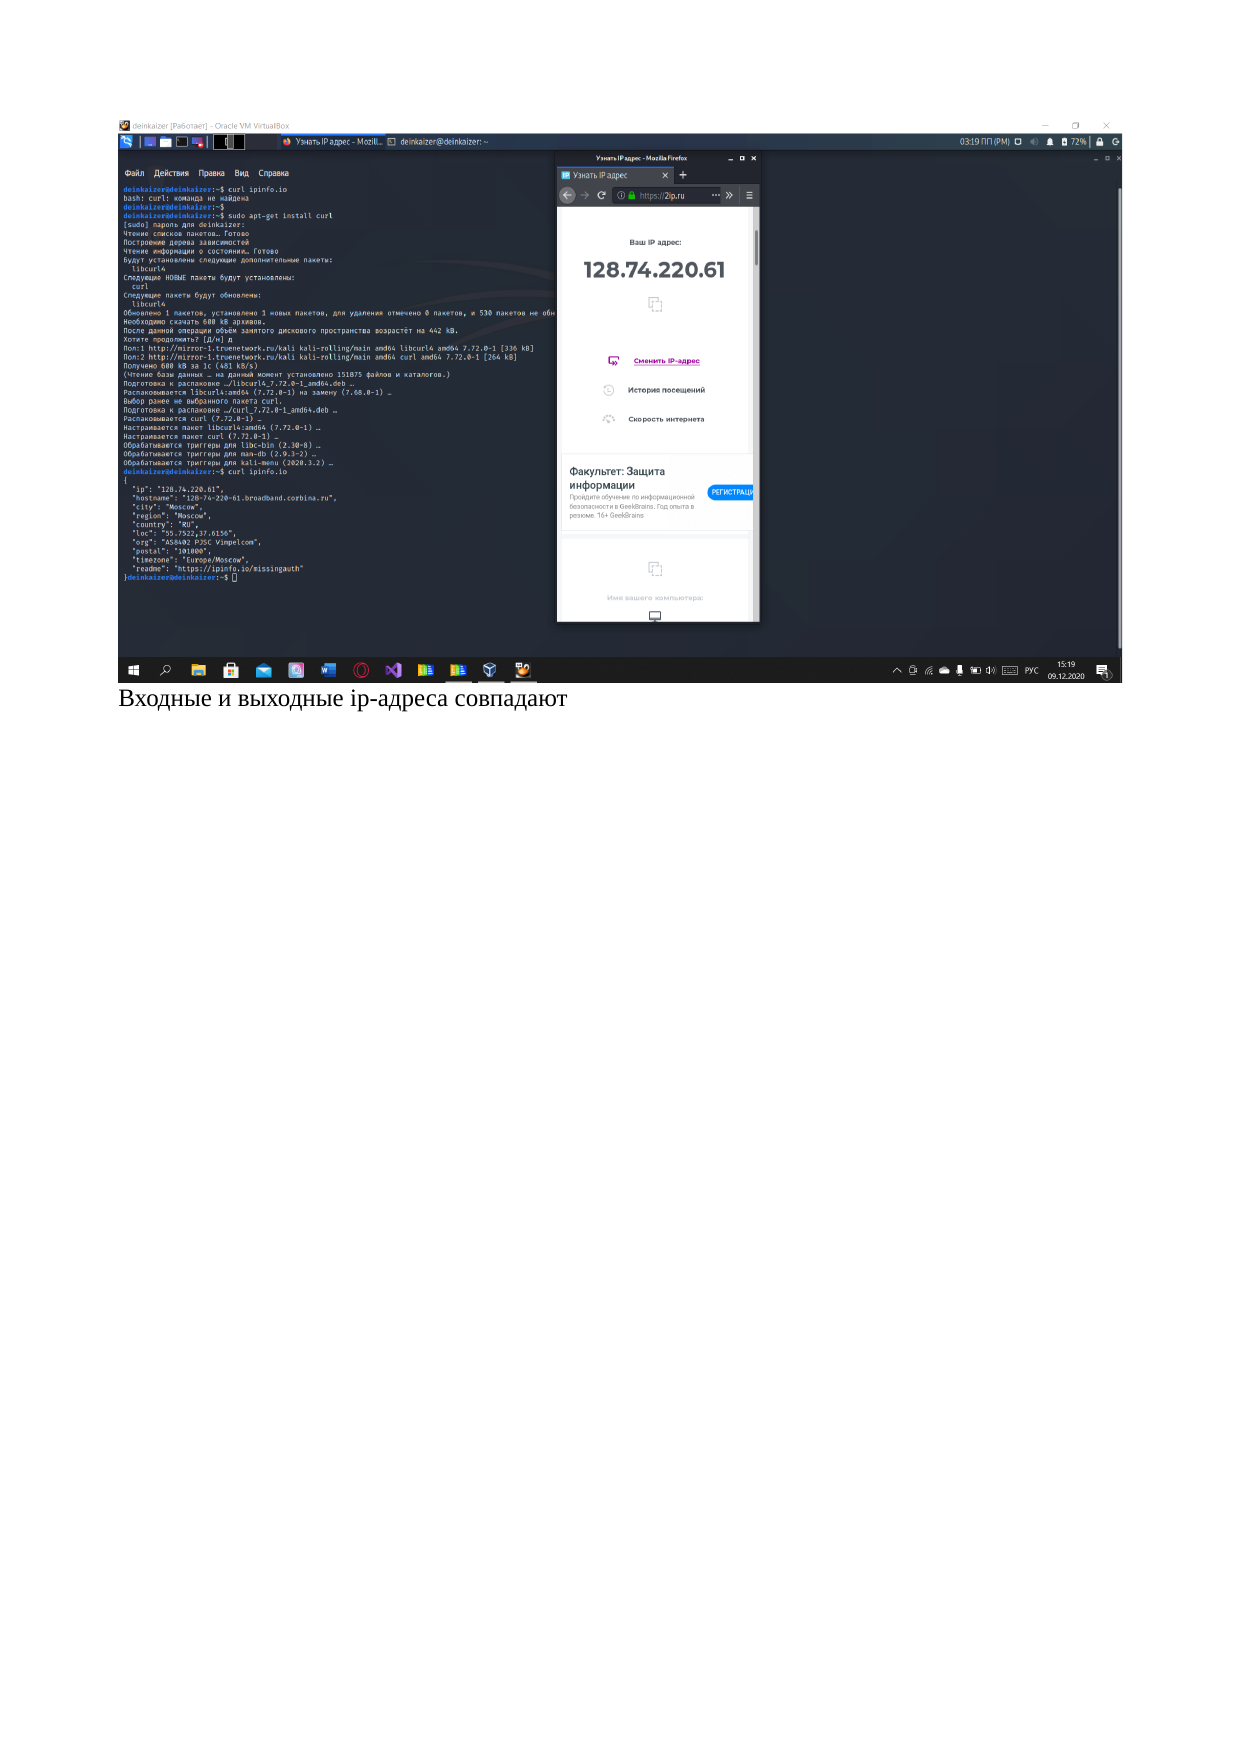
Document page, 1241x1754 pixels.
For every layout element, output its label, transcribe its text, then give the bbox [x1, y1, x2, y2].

picture [118, 118, 1123, 683]
text Входные и выходные ip-адреса совпадают [118, 683, 1122, 712]
